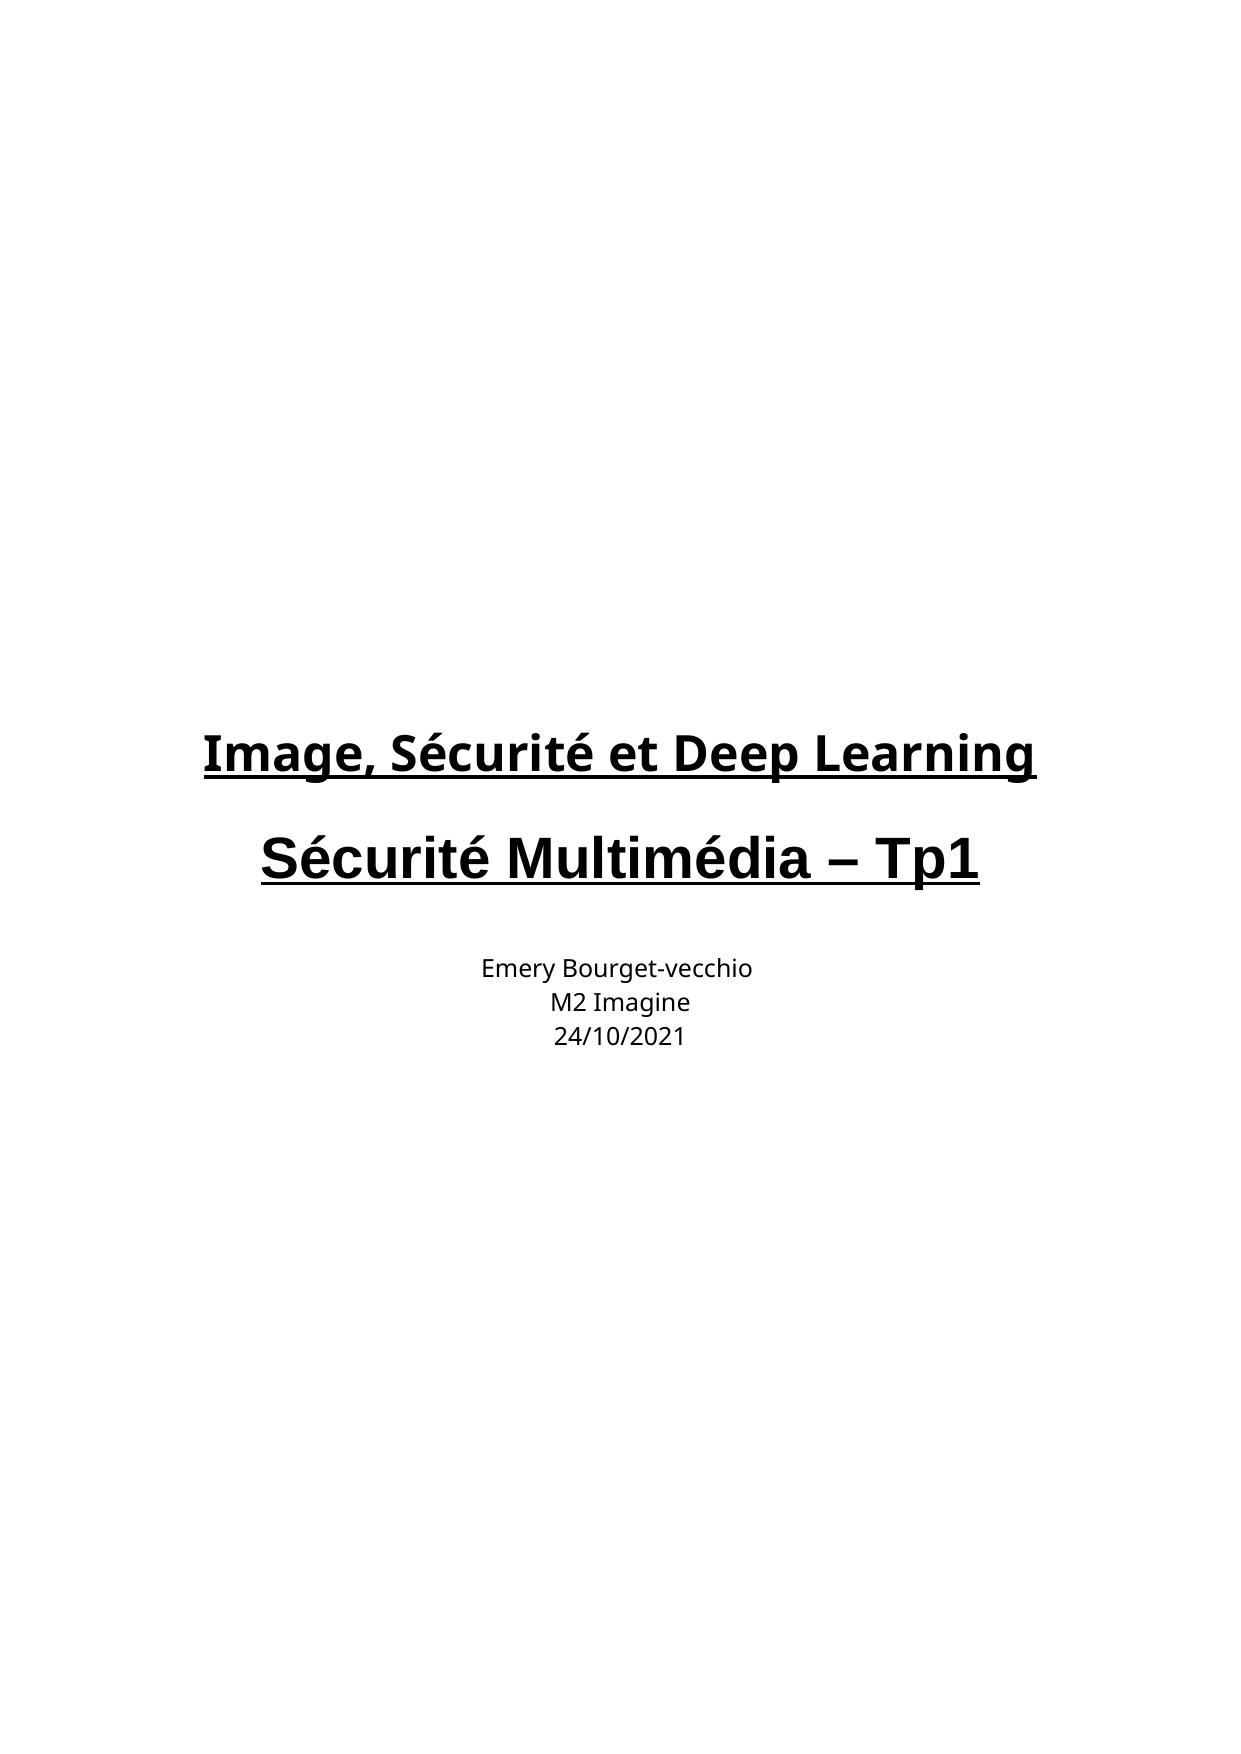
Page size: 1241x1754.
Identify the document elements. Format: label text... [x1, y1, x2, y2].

text Emery Bourget-vecchio [118, 951, 1122, 985]
title Image, Sécurité et Deep Learning [118, 718, 1122, 786]
text M2 Imagine [118, 985, 1122, 1019]
text 24/10/2021 [118, 1019, 1122, 1053]
title Sécurité Multimédia – Tp1 [118, 824, 1122, 891]
